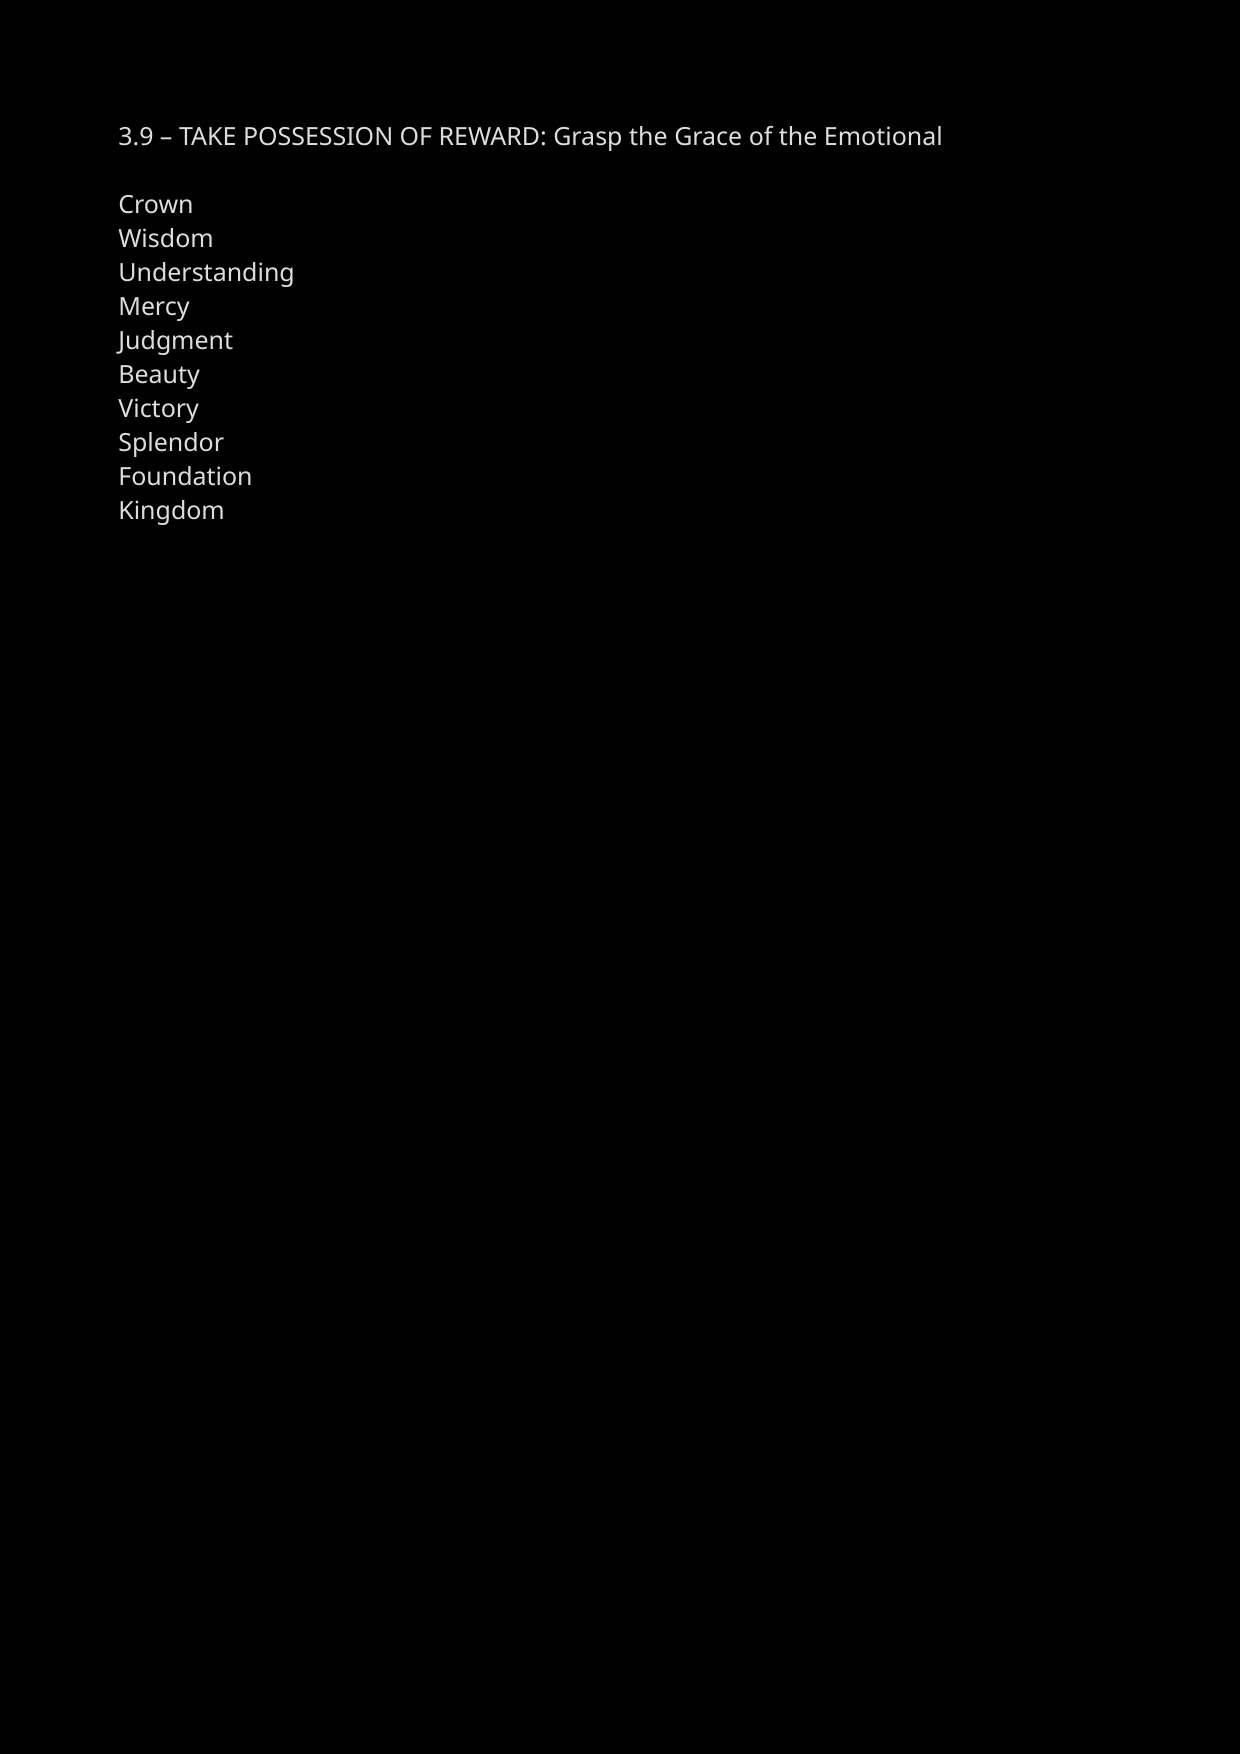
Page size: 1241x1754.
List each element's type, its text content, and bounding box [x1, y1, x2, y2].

text Foundation [118, 459, 1122, 493]
text Mercy [118, 288, 1122, 322]
text Wisdom [118, 220, 1122, 254]
text Judgment [118, 322, 1122, 357]
text Understanding [118, 254, 1122, 288]
text Beauty [118, 357, 1122, 391]
text Splendor [118, 425, 1122, 459]
text Kingdom [118, 493, 1122, 527]
text Crown [118, 186, 1122, 220]
text Victory [118, 391, 1122, 425]
text 3.9 – TAKE POSSESSION OF REWARD: Grasp the Grace of the Emotional [118, 118, 1122, 152]
